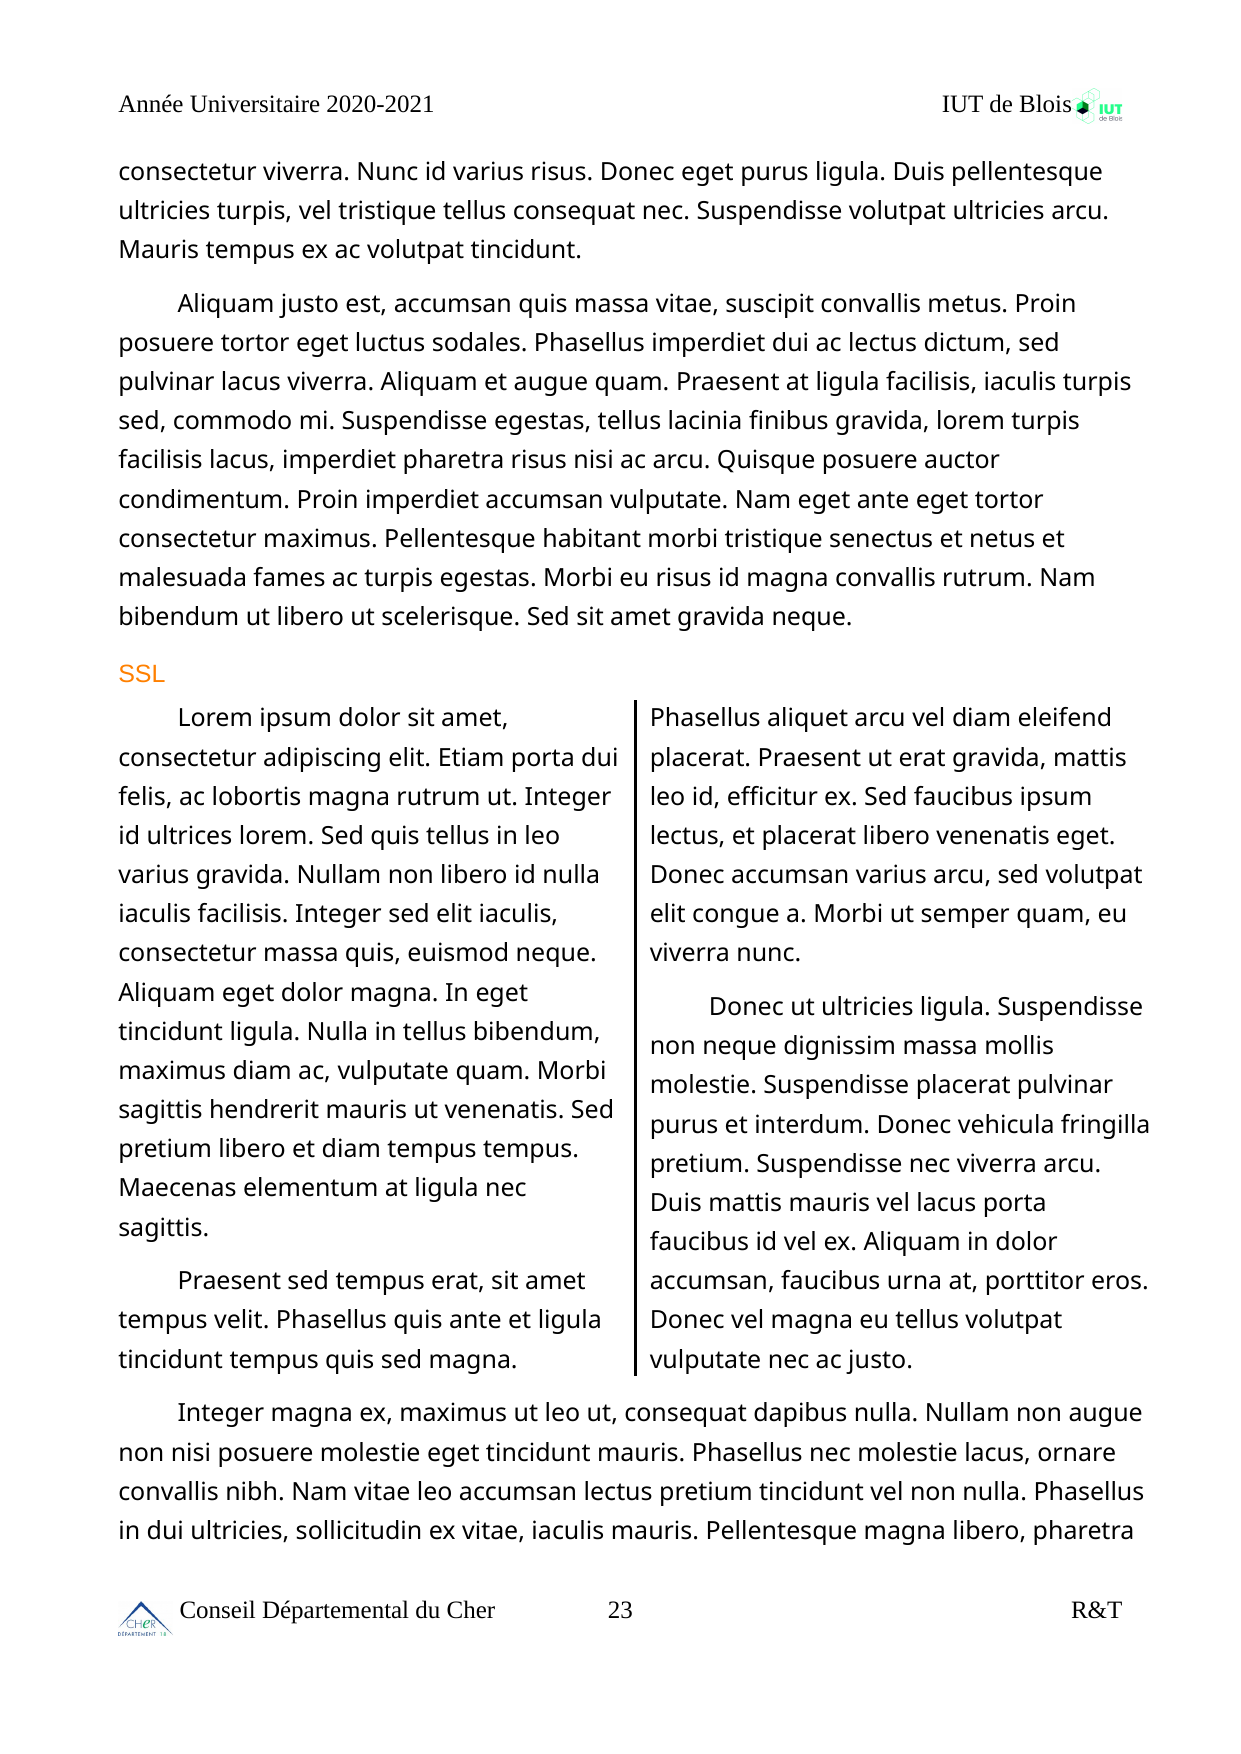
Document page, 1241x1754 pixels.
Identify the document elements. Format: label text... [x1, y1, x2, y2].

text Donec ut ultricies ligula. Suspendisse non neque dignissim massa mollis molestie. Suspendisse placerat pulvinar purus et interdum. Donec vehicula fringilla pretium. Suspendisse nec viverra arcu. Duis mattis mauris vel lacus porta faucibus id vel ex. Aliquam in dolor accumsan, faucibus urna at, porttitor eros. Donec vel magna eu tellus volutpat vulputate nec ac justo. [649, 989, 1152, 1375]
text Lorem ipsum dolor sit amet, consectetur adipiscing elit. Etiam porta dui felis, ac lobortis magna rutrum ut. Integer id ultrices lorem. Sed quis tellus in leo varius gravida. Nullam non libero id nulla iaculis facilisis. Integer sed elit iaculis, consectetur massa quis, euismod neque. Aliquam eget dolor magna. In eget tincidunt ligula. Nulla in tellus bibendum, maximus diam ac, vulputate quam. Morbi sagittis hendrerit mauris ut venenatis. Sed pretium libero et diam tempus tempus. Maecenas elementum at ligula nec sagittis. [118, 700, 620, 1243]
text Integer magna ex, maximus ut leo ut, consequat dapibus nulla. Nullam non augue non nisi posuere molestie eget tincidunt mauris. Phasellus nec molestie lacus, ornare convallis nibh. Nam vitae leo accumsan lectus pretium tincidunt vel non nulla. Phasellus in dui ultricies, sollicitudin ex vitae, iaculis mauris. Pellentesque magna libero, pharetra [118, 1395, 1152, 1547]
picture [118, 1601, 174, 1636]
picture [1071, 88, 1123, 124]
text Phasellus aliquet arcu vel diam eleifend placerat. Praesent ut erat gravida, mattis leo id, efficitur ex. Sed faucibus ipsum lectus, et placerat libero venenatis eget. Donec accumsan varius arcu, sed volutpat elit congue a. Morbi ut semper quam, eu viverra nunc. [649, 700, 1152, 969]
text SSL [118, 659, 1152, 688]
text Aliquam justo est, accumsan quis massa vitae, suscipit convallis metus. Proin posuere tortor eget luctus sodales. Phasellus imperdiet dui ac lectus dictum, sed pulvinar lacus viverra. Aliquam et augue quam. Praesent at ligula facilisis, iaculis turpis sed, commodo mi. Suspendisse egestas, tellus lacinia finibus gravida, lorem turpis facilisis lacus, imperdiet pharetra risus nisi ac arcu. Quisque posuere auctor condimentum. Proin imperdiet accumsan vulputate. Nam eget ante eget tortor consectetur maximus. Pellentesque habitant morbi tristique senectus et netus et malesuada fames ac turpis egestas. Morbi eu risus id magna convallis rutrum. Nam bibendum ut libero ut scelerisque. Sed sit amet gravida neque. [118, 286, 1152, 633]
text Praesent sed tempus erat, sit amet tempus velit. Phasellus quis ante et ligula tincidunt tempus quis sed magna. [118, 1263, 620, 1375]
text consectetur viverra. Nunc id varius risus. Donec eget purus ligula. Duis pellentesque ultricies turpis, vel tristique tellus consequat nec. Suspendisse volutpat ultricies arcu. Mauris tempus ex ac volutpat tincidunt. [118, 153, 1152, 266]
